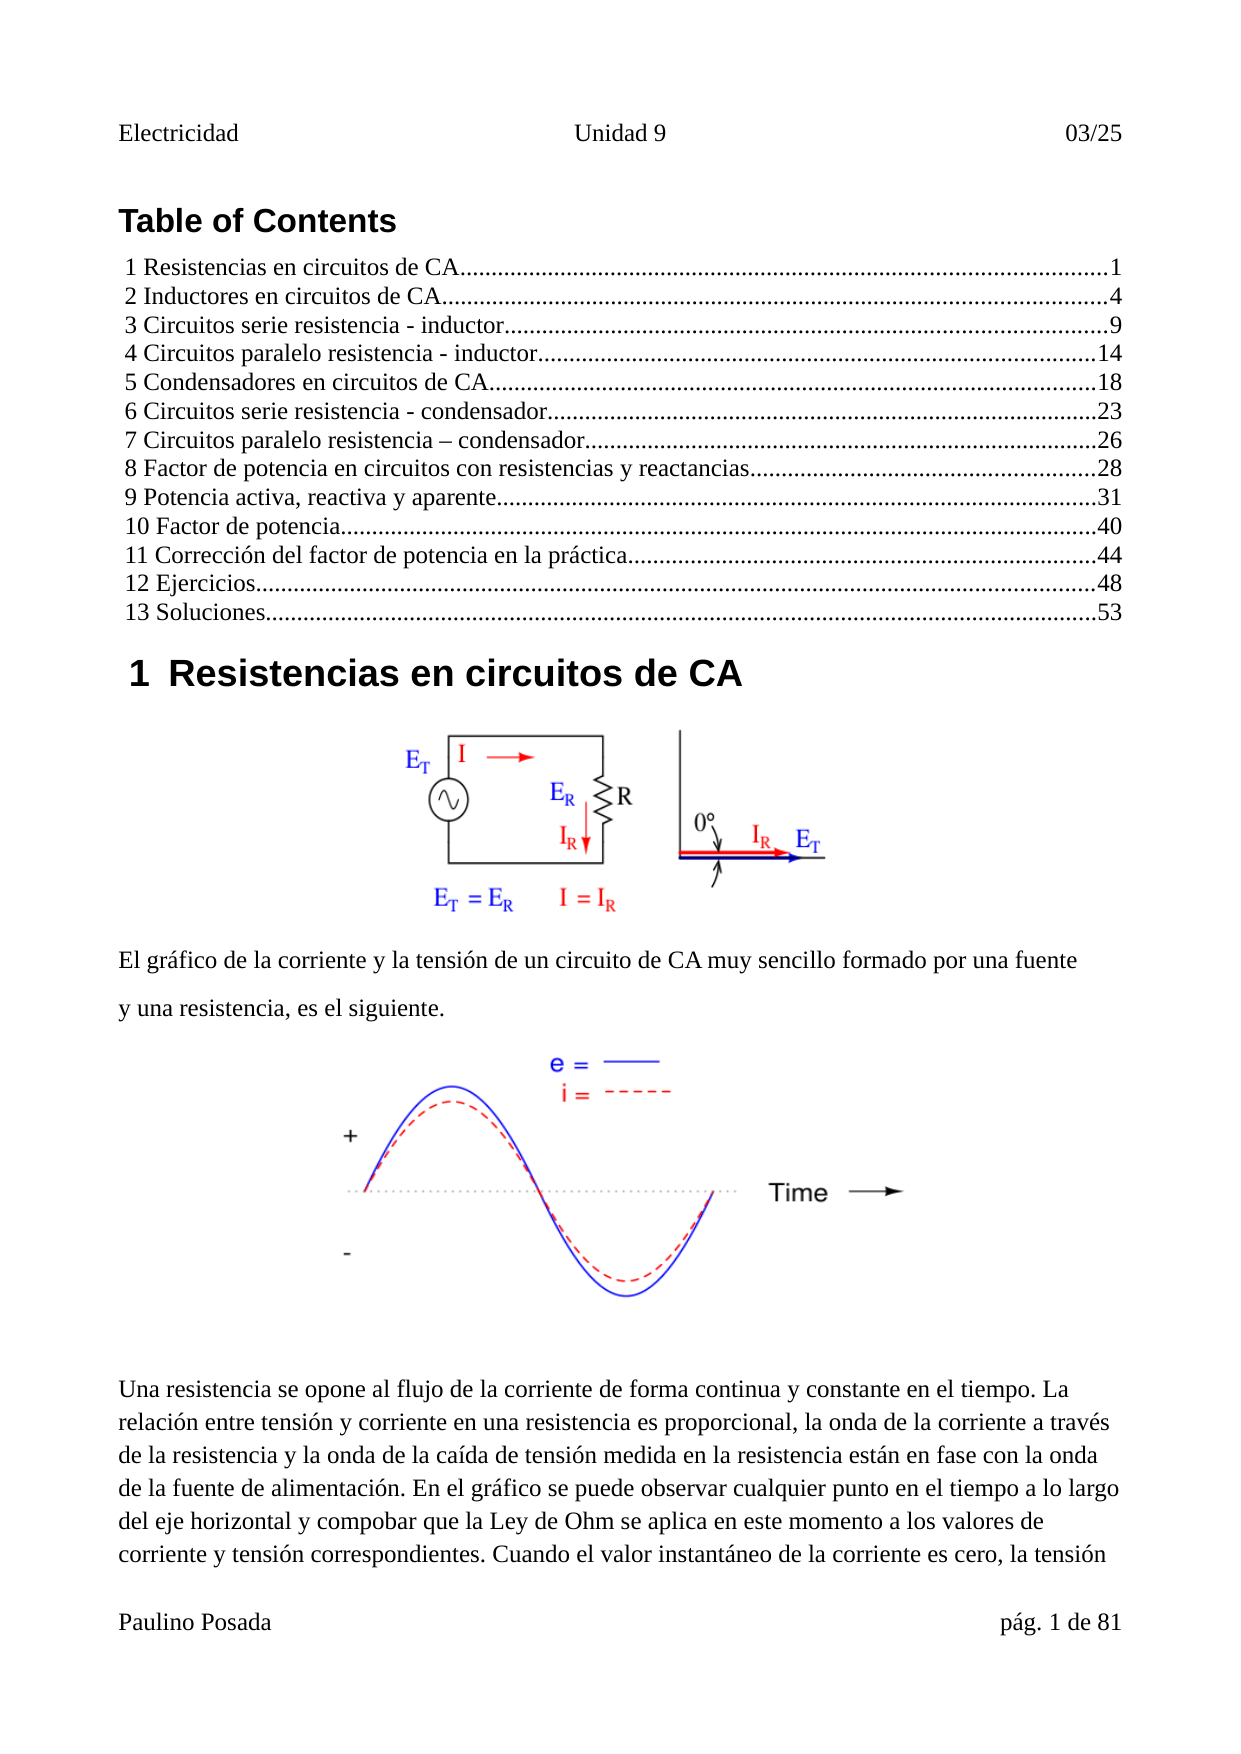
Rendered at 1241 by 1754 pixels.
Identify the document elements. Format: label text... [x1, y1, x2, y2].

text 13 Soluciones 53 [118, 597, 1122, 626]
text 8 Factor de potencia en circuitos con resistencias y reactancias 28 [118, 453, 1122, 482]
text Una resistencia se opone al flujo de la corriente de forma continua y constante en el tiempo. La relación entre tensión y corriente en una resistencia es proporcional, la onda de la corriente a través de la resistencia y la onda de la caída de tensión medida en la resistencia están en fase con la onda de la fuente de alimentación. En el gráfico se puede observar cualquier punto en el tiempo a lo largo del eje horizontal y compobar que la Ley de Ohm se aplica en este momento a los valores de corriente y tensión correspondientes. Cuando el valor instantáneo de la corriente es cero, la tensión [118, 1374, 1122, 1567]
subtitle Table of Contents [118, 201, 1122, 240]
text 3 Circuitos serie resistencia - inductor 9 [118, 310, 1122, 338]
text El gráfico de la corriente y la tensión de un circuito de CA muy sencillo formado por una fuente [118, 945, 1122, 974]
text 4 Circuitos paralelo resistencia - inductor 14 [118, 338, 1122, 367]
text 5 Condensadores en circuitos de CA 18 [118, 367, 1122, 396]
text 6 Circuitos serie resistencia - condensador 23 [118, 396, 1122, 425]
text 1 Resistencias en circuitos de CA 1 [118, 252, 1122, 281]
picture [332, 1040, 908, 1315]
picture [393, 707, 847, 938]
text 11 Corrección del factor de potencia en la práctica 44 [118, 540, 1122, 568]
text 12 Ejercicios 48 [118, 568, 1122, 597]
text 10 Factor de potencia 40 [118, 511, 1122, 540]
text 2 Inductores en circuitos de CA 4 [118, 281, 1122, 310]
text y una resistencia, es el siguiente. [118, 993, 1122, 1022]
subtitle Resistencias en circuitos de CA [118, 651, 1122, 695]
text 7 Circuitos paralelo resistencia – condensador 26 [118, 425, 1122, 453]
text 9 Potencia activa, reactiva y aparente 31 [118, 482, 1122, 511]
